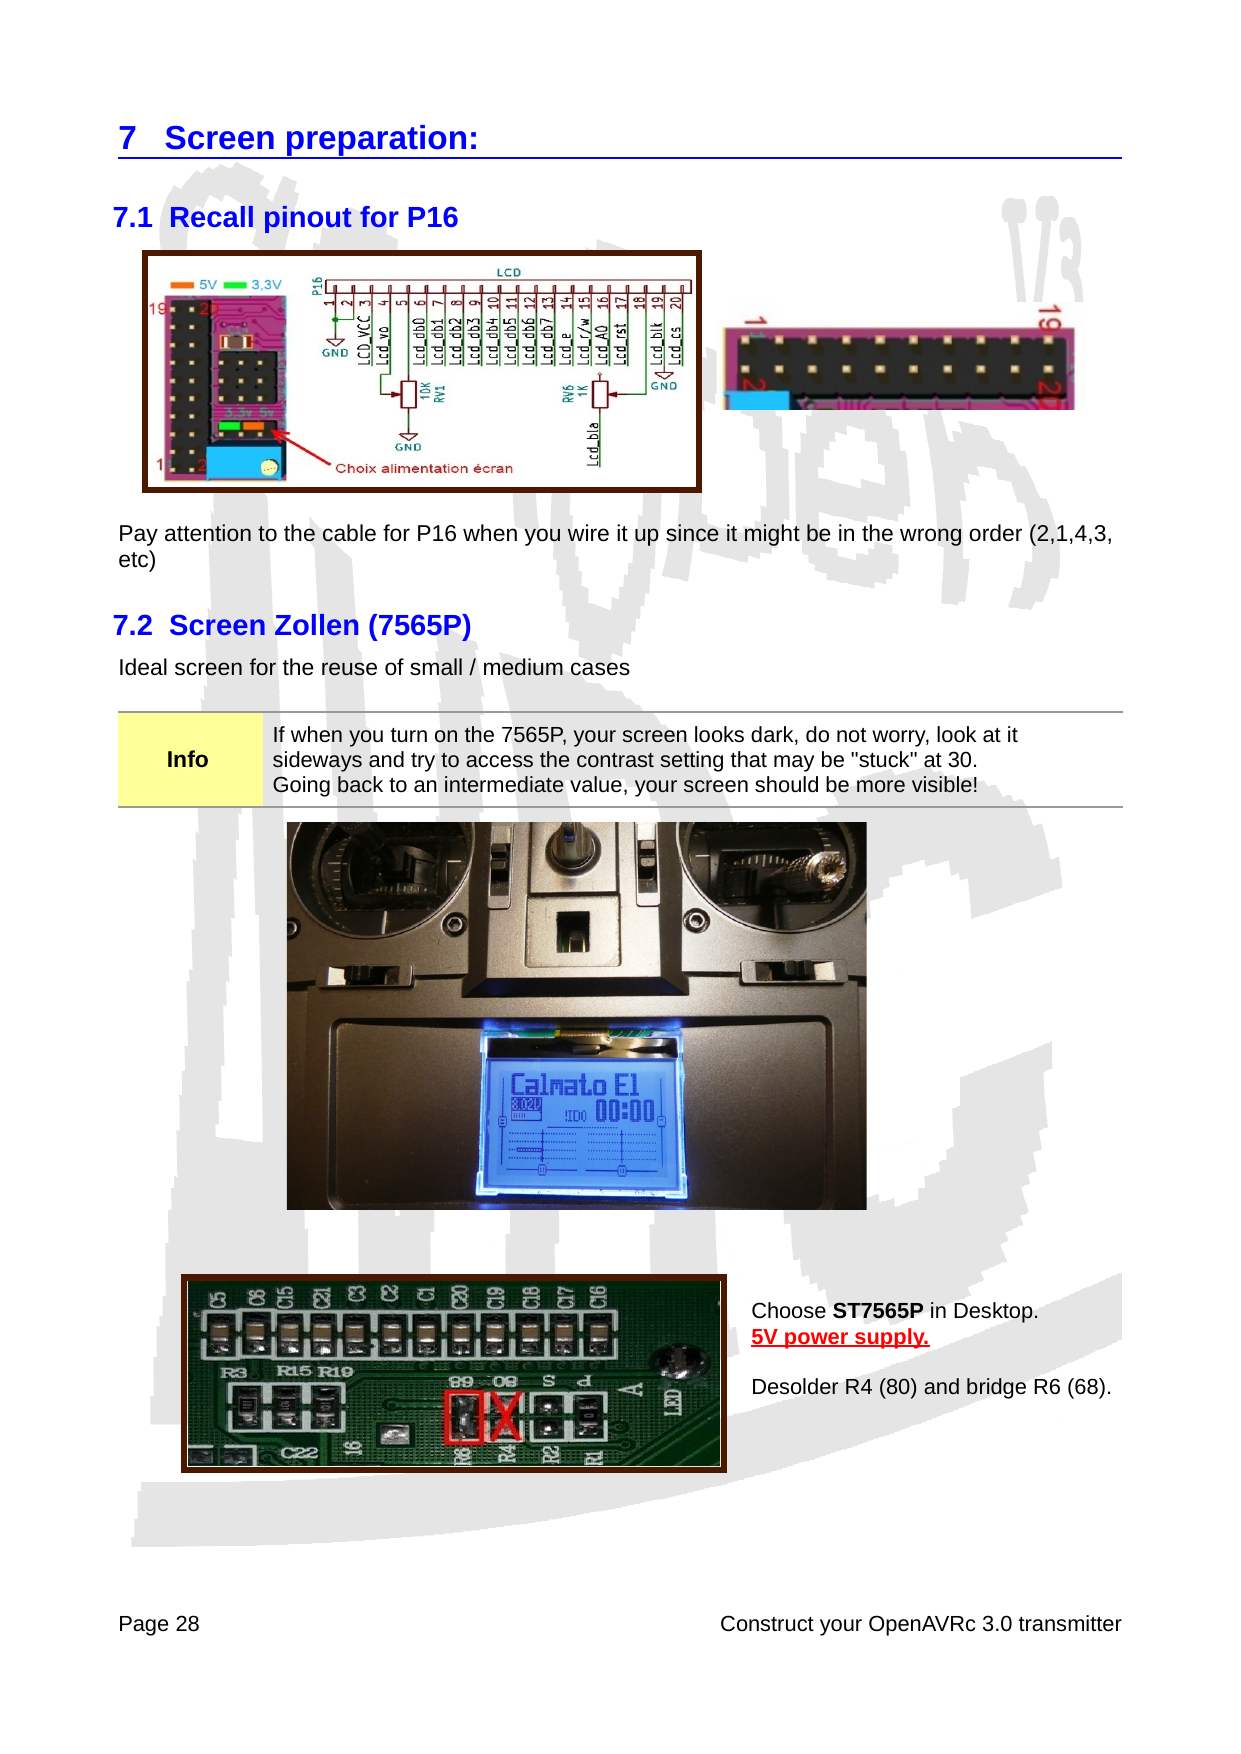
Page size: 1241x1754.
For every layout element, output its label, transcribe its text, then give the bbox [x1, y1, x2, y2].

text 5V power supply. [727, 1324, 1122, 1349]
subtitle 7.2 Screen Zollen (7565P) [112, 608, 1122, 642]
text Ideal screen for the reuse of small / medium cases [118, 654, 1122, 681]
subtitle 7.1 Recall pinout for P16 [112, 201, 1122, 234]
text [118, 1324, 181, 1349]
table_header If when you turn on the 7565P, your screen looks dark, do not worry, look at it sideways and try to access the contrast setting that may be "stuck" at 30. Going back to an intermediate value, your screen should be more visible! [264, 713, 1122, 806]
text Choose ST7565P in Desktop. [727, 1298, 1122, 1324]
text Desolder R4 (80) and bridge R6 (68). [727, 1374, 1122, 1399]
subtitle 7 Screen preparation: [118, 118, 1122, 157]
picture [189, 1281, 719, 1466]
text Pay attention to the cable for P16 when you wire it up since it might be in the wrong order (2,1,4,3, etc) [118, 520, 1122, 573]
picture [286, 822, 867, 1210]
text [118, 1298, 181, 1324]
picture [716, 302, 1086, 410]
text [118, 1374, 181, 1399]
picture [148, 256, 696, 487]
table_header Info [118, 713, 263, 806]
